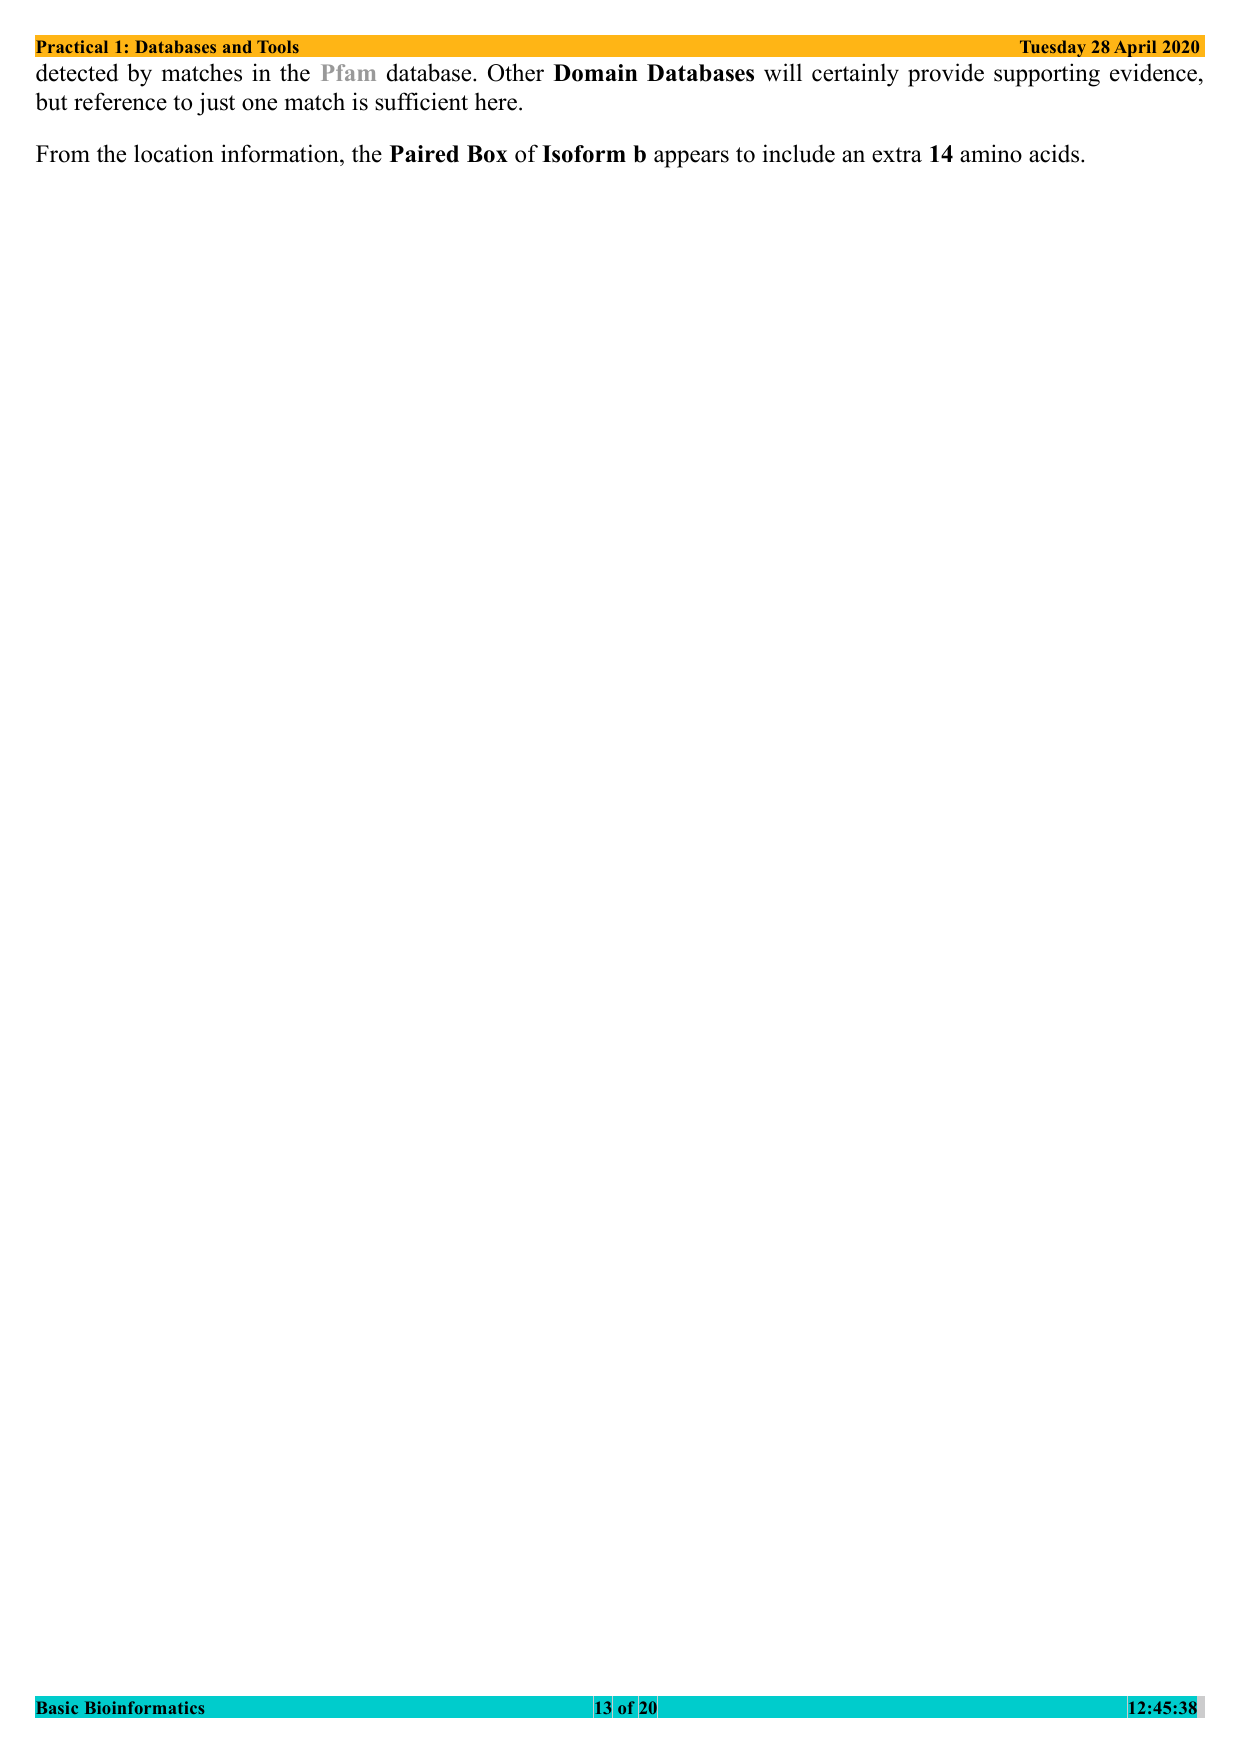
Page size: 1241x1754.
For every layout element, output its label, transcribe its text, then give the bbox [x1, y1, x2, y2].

text detected by matches in the Pfam database. Other Domain Databases will certainly provide supporting evidence, but reference to just one match is sufficient here. [35, 57, 1205, 116]
text From the location information, the Paired Box of Isoform b appears to include an extra 14 amino acids. [35, 139, 1205, 168]
